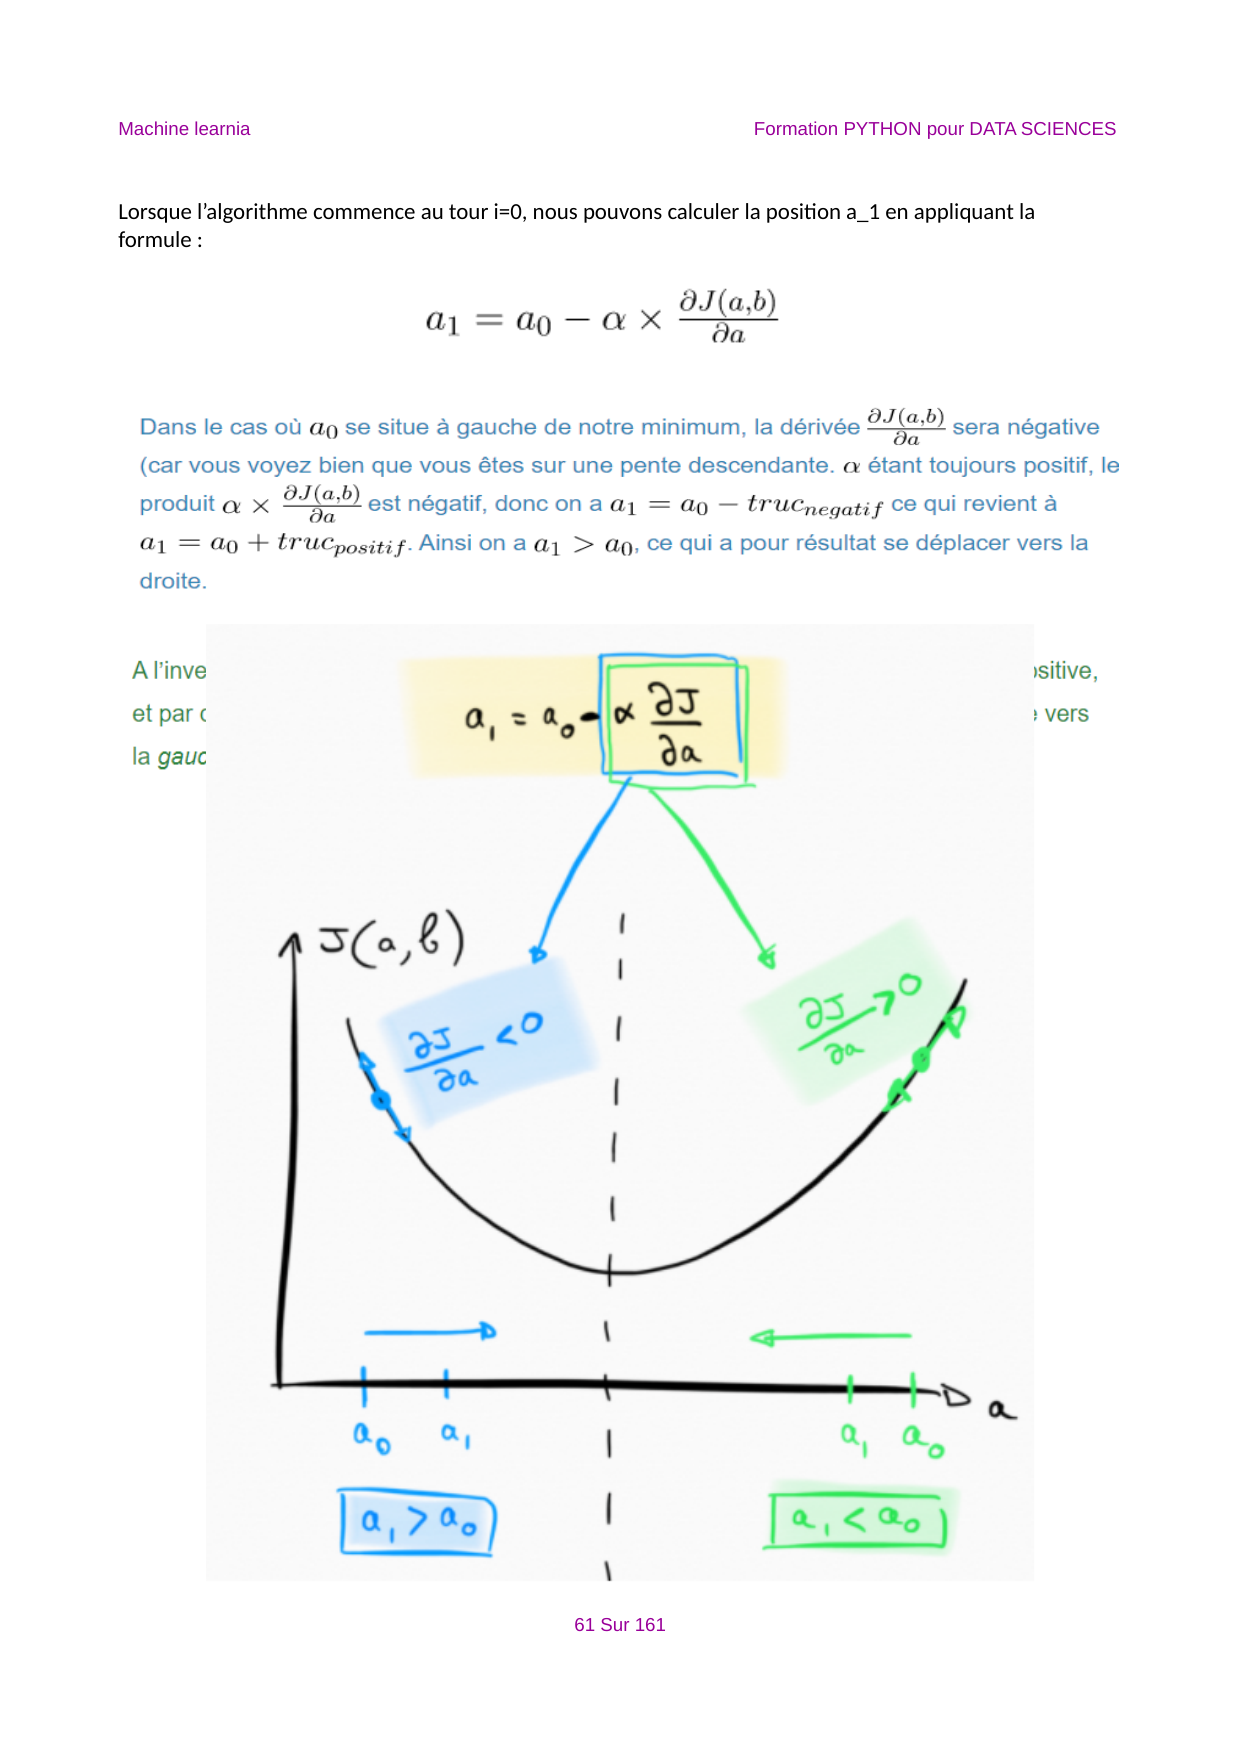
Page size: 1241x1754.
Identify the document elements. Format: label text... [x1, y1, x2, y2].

picture [118, 624, 1122, 1589]
text Lorsque l’algorithme commence au tour i=0, nous pouvons calculer la position a_1 en appliquant la formule : [118, 197, 1122, 253]
picture [115, 393, 1119, 597]
picture [391, 253, 849, 382]
